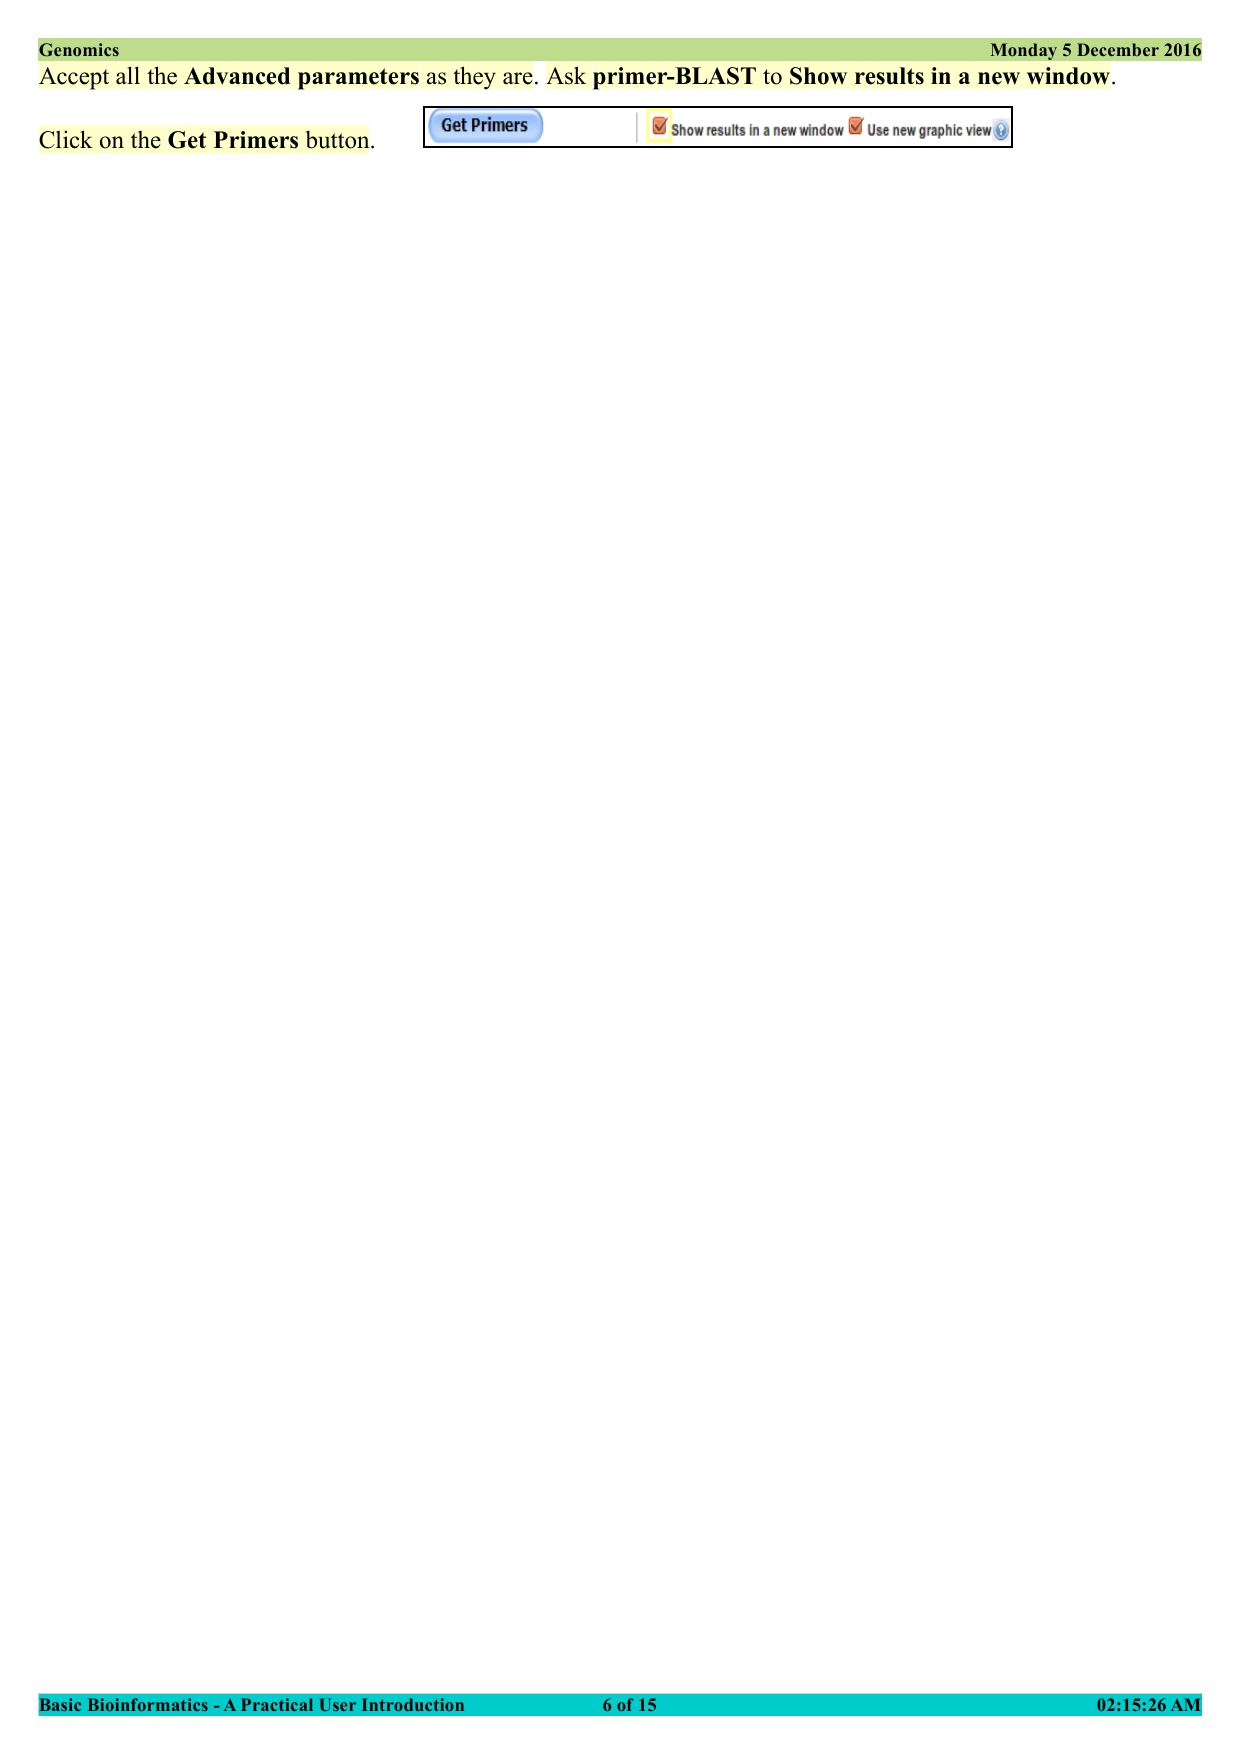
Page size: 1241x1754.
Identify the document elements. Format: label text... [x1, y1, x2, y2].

picture [425, 108, 1011, 146]
text Accept all the Advanced parameters as they are. Ask primer-BLAST to Show results in a new window. [38, 61, 1202, 89]
text Click on the Get Primers button. [38, 125, 1202, 154]
